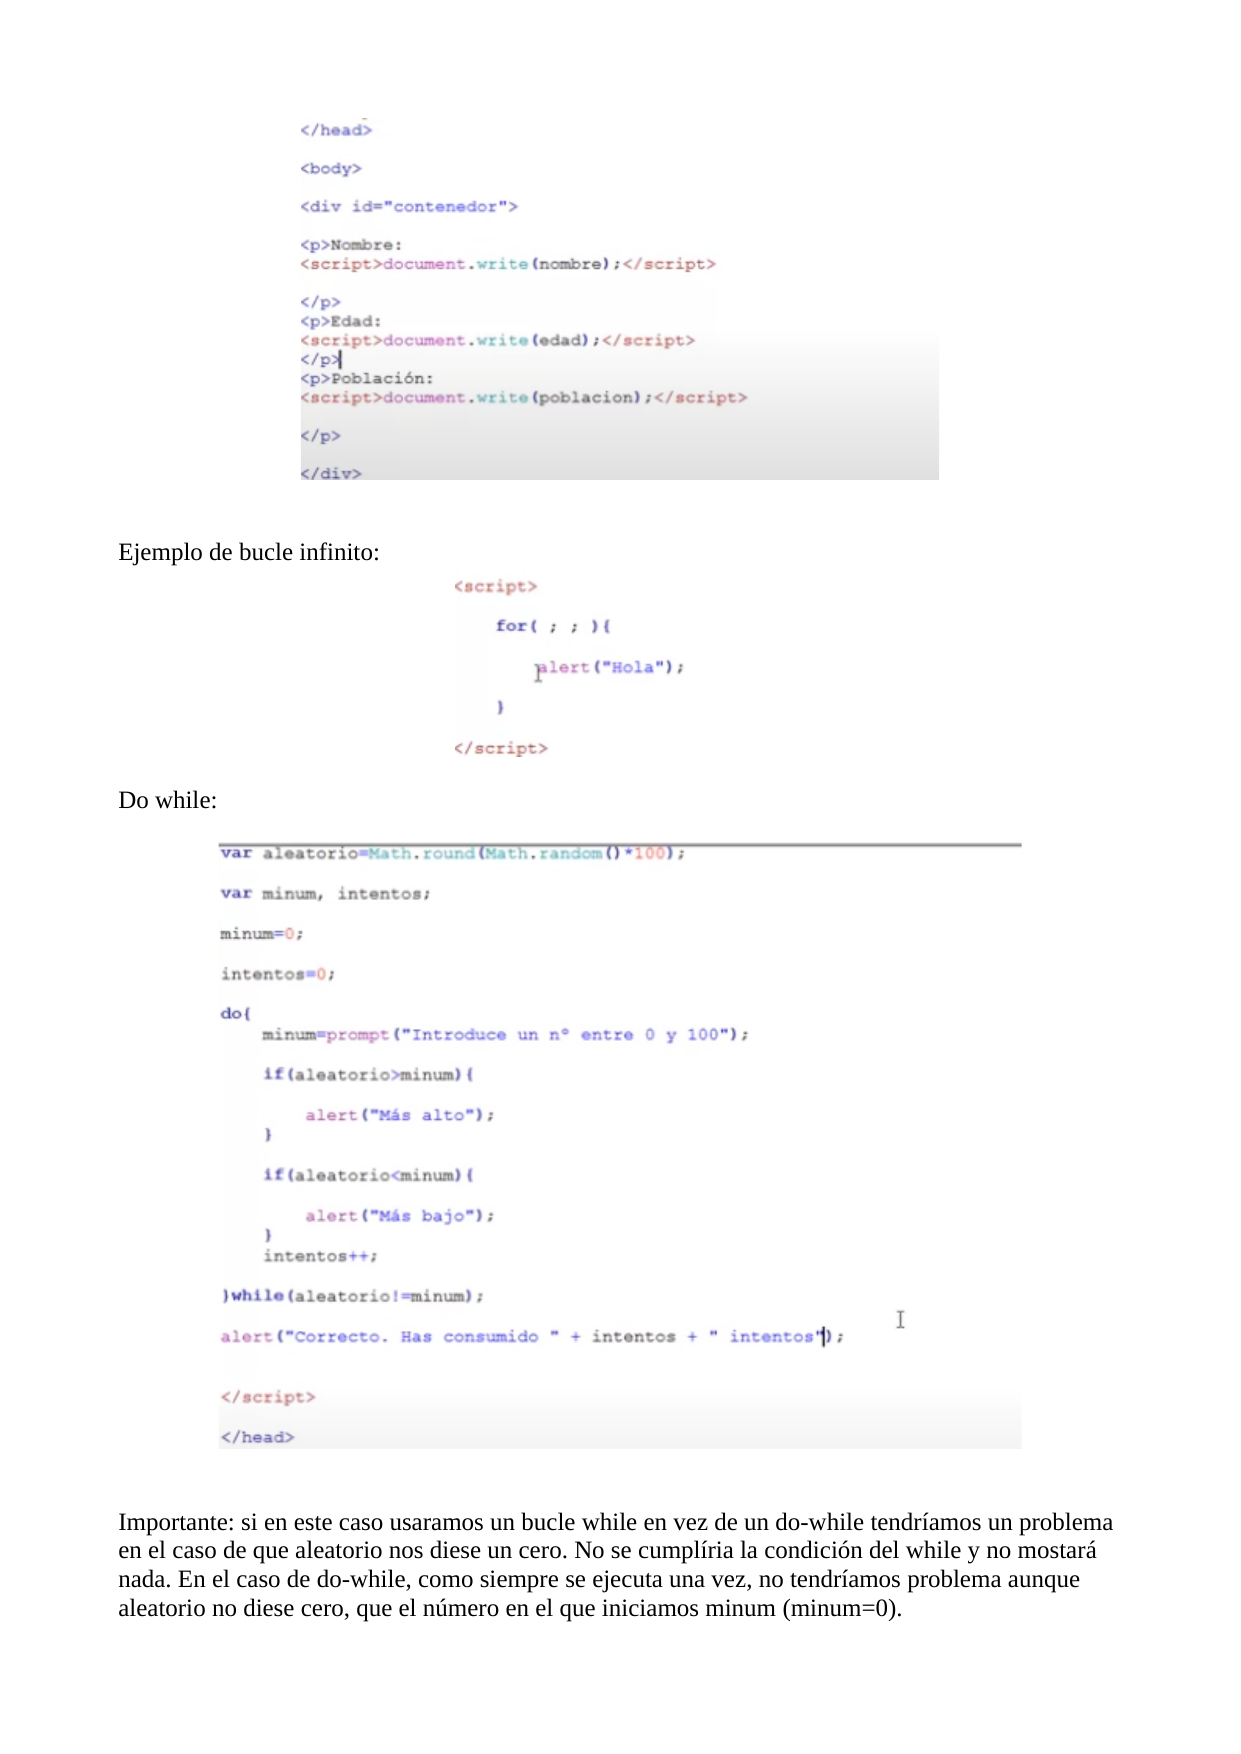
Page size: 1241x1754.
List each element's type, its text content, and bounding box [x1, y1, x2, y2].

text Ejemplo de bucle infinito: [118, 537, 1122, 566]
text Do while: [118, 785, 1122, 814]
picture [300, 118, 940, 480]
text Importante: si en este caso usaramos un bucle while en vez de un do-while tendríamos un problema en el caso de que aleatorio nos diese un cero. No se cumplíria la condición del while y no mostará nada. En el caso de do-while, como siempre se ejecuta una vez, no tendríamos problema aunque aleatorio no diese cero, que el número en el que iniciamos minum (minum=0). [118, 1507, 1122, 1622]
picture [455, 565, 785, 757]
picture [218, 842, 1022, 1449]
